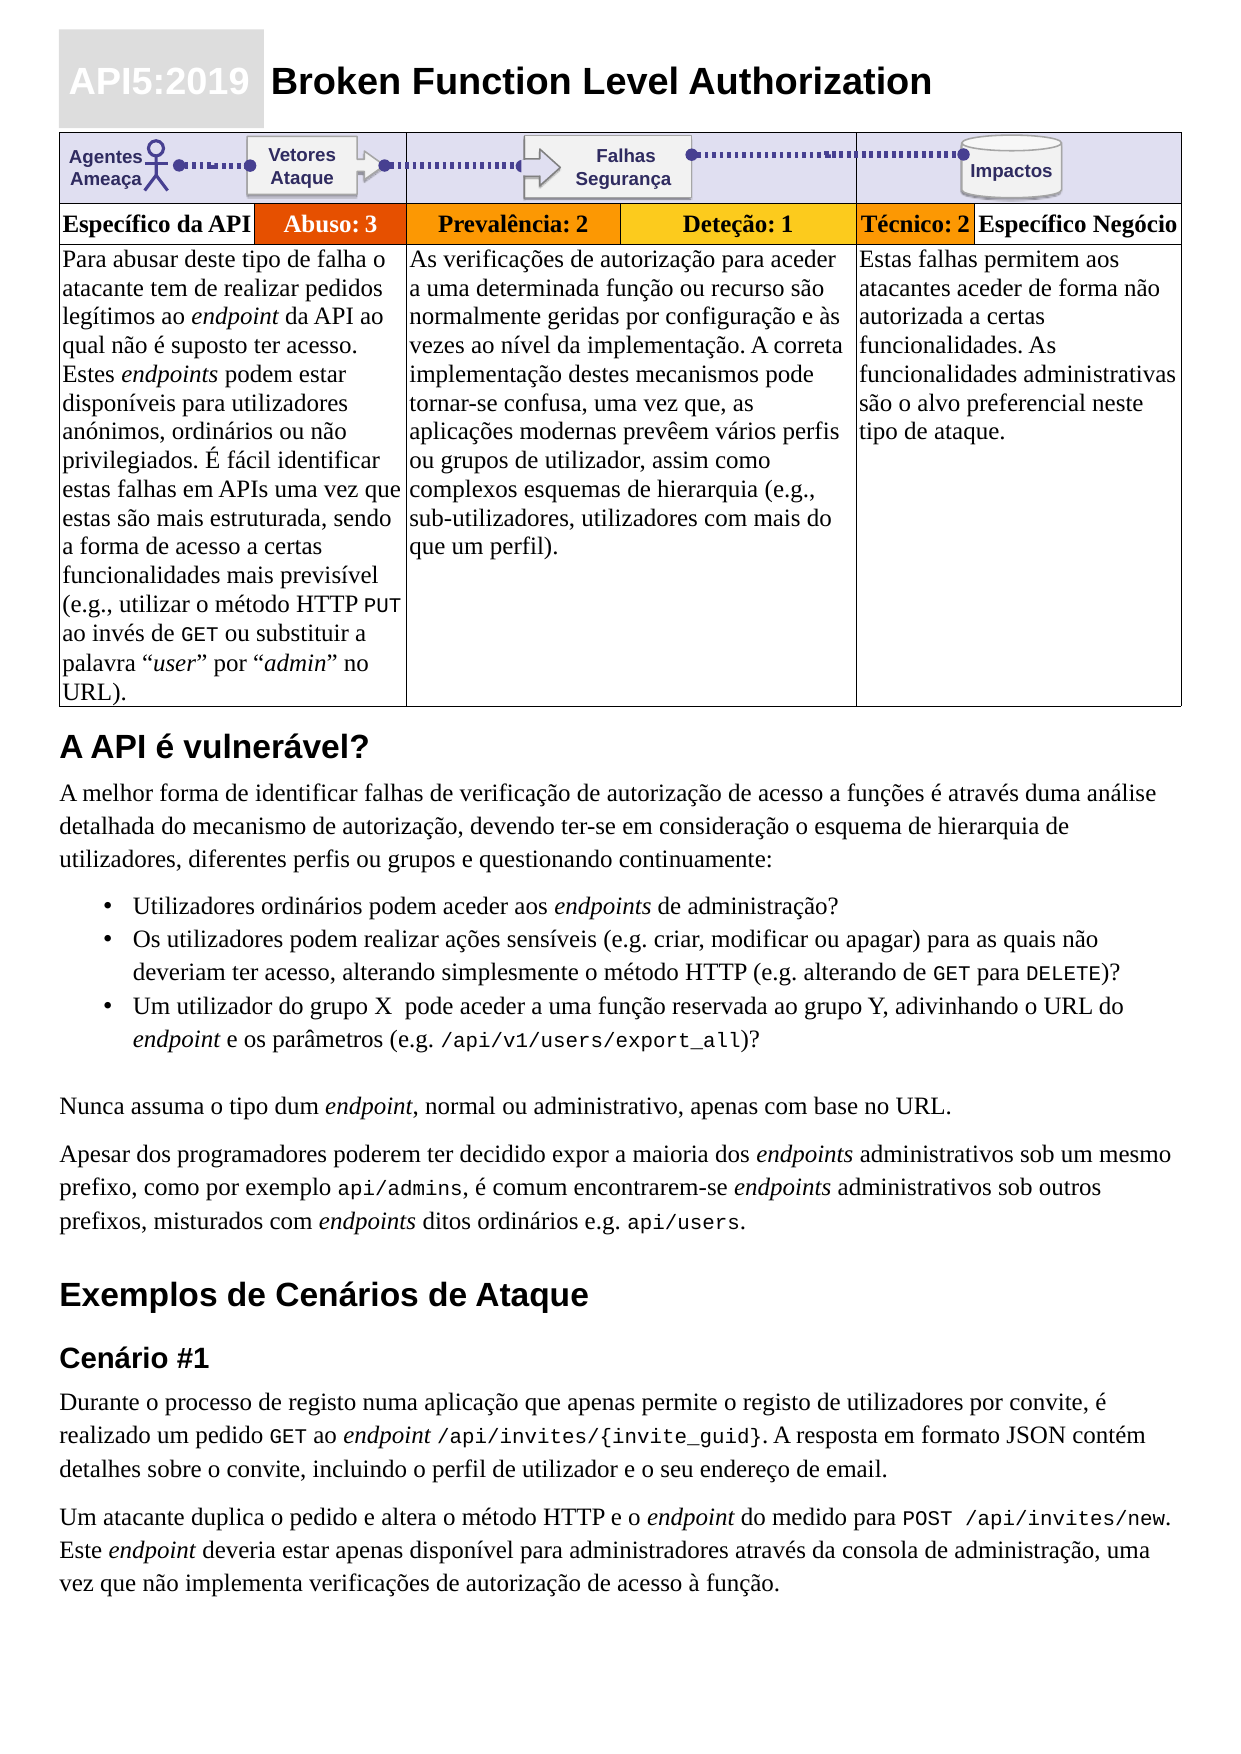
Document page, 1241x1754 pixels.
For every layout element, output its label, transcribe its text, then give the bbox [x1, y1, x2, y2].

table_cell As verificações de autorização para aceder a uma determinada função ou recurso são normalmente geridas por configuração e às vezes ao nível da implementação. A correta implementação destes mecanismos pode tornar-se confusa, uma vez que, as aplicações modernas prevêem vários perfis ou grupos de utilizador, assim como complexos esquemas de hierarquia (e.g., sub-utilizadores, utilizadores com mais do que um perfil). [407, 245, 856, 706]
text Um atacante duplica o pedido e altera o método HTTP e o endpoint do medido para POST /api/invites/new. Este endpoint deveria estar apenas disponível para administradores através da consola de administração, uma vez que não implementa verificações de autorização de acesso à função. [59, 1502, 1181, 1597]
table_header [254, 133, 406, 203]
text Nunca assuma o tipo dum endpoint, normal ou administrativo, apenas com base no URL. [59, 1091, 1181, 1120]
table_cell Específico Negócio [975, 204, 1181, 244]
text Durante o processo de registo numa aplicação que apenas permite o registo de utilizadores por convite, é realizado um pedido GET ao endpoint /api/invites/{invite_guid}. A resposta em formato JSON contém detalhes sobre o convite, incluindo o perfil de utilizador e o seu endereço de email. [59, 1387, 1181, 1483]
table_header [60, 133, 254, 203]
text Apesar dos programadores poderem ter decidido expor a maioria dos endpoints administrativos sob um mesmo prefixo, como por exemplo api/admins, é comum encontrarem-se endpoints administrativos sob outros prefixos, misturados com endpoints ditos ordinários e.g. api/users. [59, 1139, 1181, 1235]
table_header [407, 133, 620, 203]
table_cell Prevalência: 2 [407, 204, 620, 244]
subtitle Exemplos de Cenários de Ataque [59, 1275, 1181, 1314]
table_cell Deteção: 1 [621, 204, 856, 244]
table_cell Técnico: 2 [857, 204, 974, 244]
table_cell Para abusar deste tipo de falha o atacante tem de realizar pedidos legítimos ao endpoint da API ao qual não é suposto ter acesso. Estes endpoints podem estar disponíveis para utilizadores anónimos, ordinários ou não privilegiados. É fácil identificar estas falhas em APIs uma vez que estas são mais estruturada, sendo a forma de acesso a certas funcionalidades mais previsível (e.g., utilizar o método HTTP PUT ao invés de GET ou substituir a palavra “user” por “admin” no URL). [60, 245, 406, 706]
table_cell Estas falhas permitem aos atacantes aceder de forma não autorizada a certas funcionalidades. As funcionalidades administrativas são o alvo preferencial neste tipo de ataque. [857, 245, 1181, 706]
table_cell Abuso: 3 [255, 204, 406, 244]
table_header [620, 133, 856, 203]
table_header [974, 133, 1181, 203]
text A melhor forma de identificar falhas de verificação de autorização de acesso a funções é através duma análise detalhada do mecanismo de autorização, devendo ter-se em consideração o esquema de hierarquia de utilizadores, diferentes perfis ou grupos e questionando continuamente: [59, 778, 1181, 872]
list Um utilizador do grupo X pode aceder a uma função reservada ao grupo Y, adivinhando o URL do endpoint e os parâmetros (e.g. /api/v1/users/export_all)? [103, 991, 1181, 1054]
subtitle Cenário #1 [59, 1341, 1181, 1375]
subtitle A API é vulnerável? [59, 727, 1181, 765]
list Utilizadores ordinários podem aceder aos endpoints de administração? [103, 891, 1181, 920]
table_cell Específico da API [60, 204, 254, 244]
list Os utilizadores podem realizar ações sensíveis (e.g. criar, modificar ou apagar) para as quais não deveriam ter acesso, alterando simplesmente o método HTTP (e.g. alterando de GET para DELETE)? [103, 924, 1181, 987]
table_header [857, 133, 974, 203]
